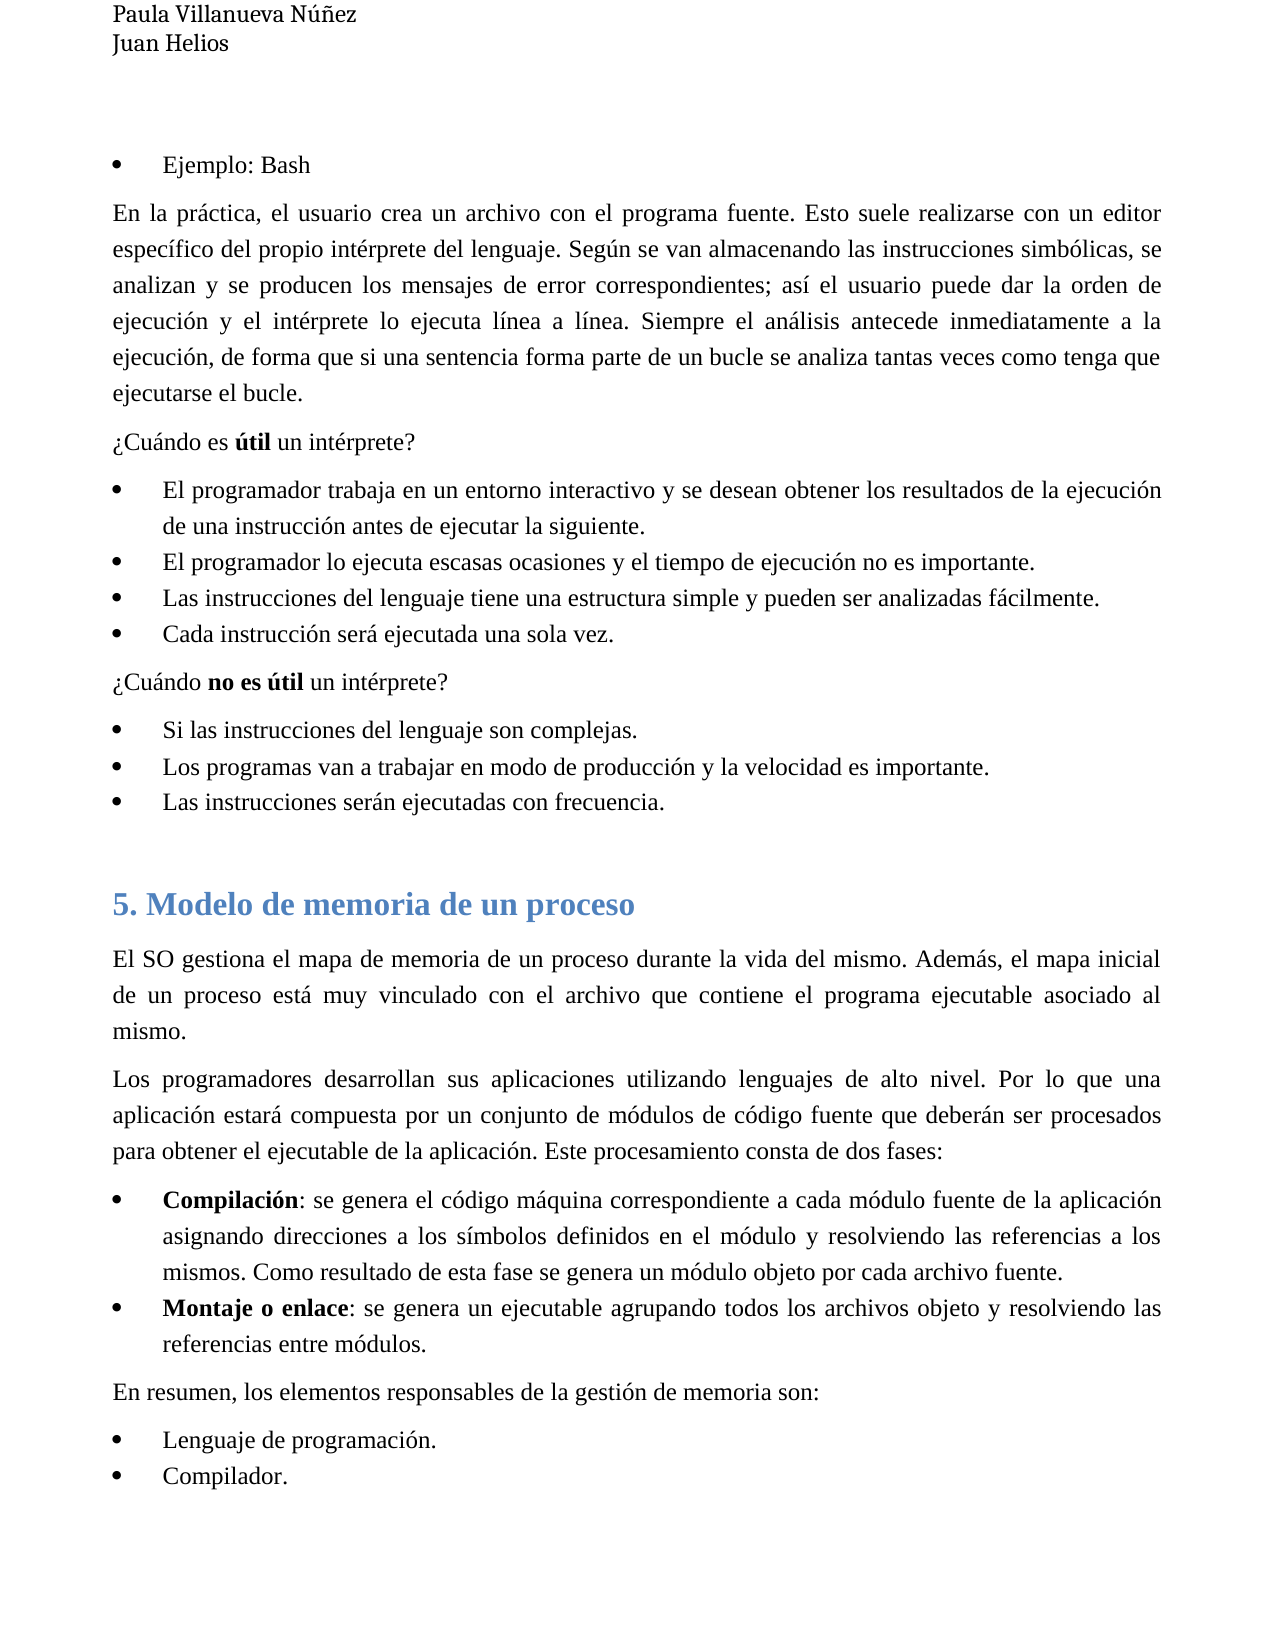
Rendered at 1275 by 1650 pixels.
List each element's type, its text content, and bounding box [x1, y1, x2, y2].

list El programador trabaja en un entorno interactivo y se desean obtener los resultados de la ejecución de una instrucción antes de ejecutar la siguiente. [112, 475, 1162, 540]
text En resumen, los elementos responsables de la gestión de memoria son: [112, 1377, 1162, 1406]
list Si las instrucciones del lenguaje son complejas. [112, 716, 1162, 744]
list Los programas van a trabajar en modo de producción y la velocidad es importante. [112, 752, 1162, 780]
list Las instrucciones serán ejecutadas con frecuencia. [112, 787, 1162, 816]
text ¿Cuándo es útil un intérprete? [112, 427, 1162, 455]
list Montaje o enlace: se genera un ejecutable agrupando todos los archivos objeto y resolviendo las referencias entre módulos. [112, 1293, 1162, 1357]
list Lenguaje de programación. [112, 1426, 1162, 1454]
subtitle 5. Modelo de memoria de un proceso [112, 884, 1162, 922]
text Los programadores desarrollan sus aplicaciones utilizando lenguajes de alto nivel. Por lo que una aplicación estará compuesta por un conjunto de módulos de código fuente que deberán ser procesados para obtener el ejecutable de la aplicación. Este procesamiento consta de dos fases: [112, 1064, 1162, 1165]
text ¿Cuándo no es útil un intérprete? [112, 667, 1162, 696]
list Las instrucciones del lenguaje tiene una estructura simple y pueden ser analizadas fácilmente. [112, 583, 1162, 612]
text El SO gestiona el mapa de memoria de un proceso durante la vida del mismo. Además, el mapa inicial de un proceso está muy vinculado con el archivo que contiene el programa ejecutable asociado al mismo. [112, 944, 1162, 1045]
list Cada instrucción será ejecutada una sola vez. [112, 619, 1162, 647]
list Compilador. [112, 1461, 1162, 1490]
text En la práctica, el usuario crea un archivo con el programa fuente. Esto suele realizarse con un editor específico del propio intérprete del lenguaje. Según se van almacenando las instrucciones simbólicas, se analizan y se producen los mensajes de error correspondientes; así el usuario puede dar la orden de ejecución y el intérprete lo ejecuta línea a línea. Siempre el análisis antecede inmediatamente a la ejecución, de forma que si una sentencia forma parte de un bucle se analiza tantas veces como tenga que ejecutarse el bucle. [112, 198, 1162, 407]
list El programador lo ejecuta escasas ocasiones y el tiempo de ejecución no es importante. [112, 547, 1162, 576]
list Compilación: se genera el código máquina correspondiente a cada módulo fuente de la aplicación asignando direcciones a los símbolos definidos en el módulo y resolviendo las referencias a los mismos. Como resultado de esta fase se genera un módulo objeto por cada archivo fuente. [112, 1185, 1162, 1286]
list Ejemplo: Bash [112, 150, 1162, 179]
